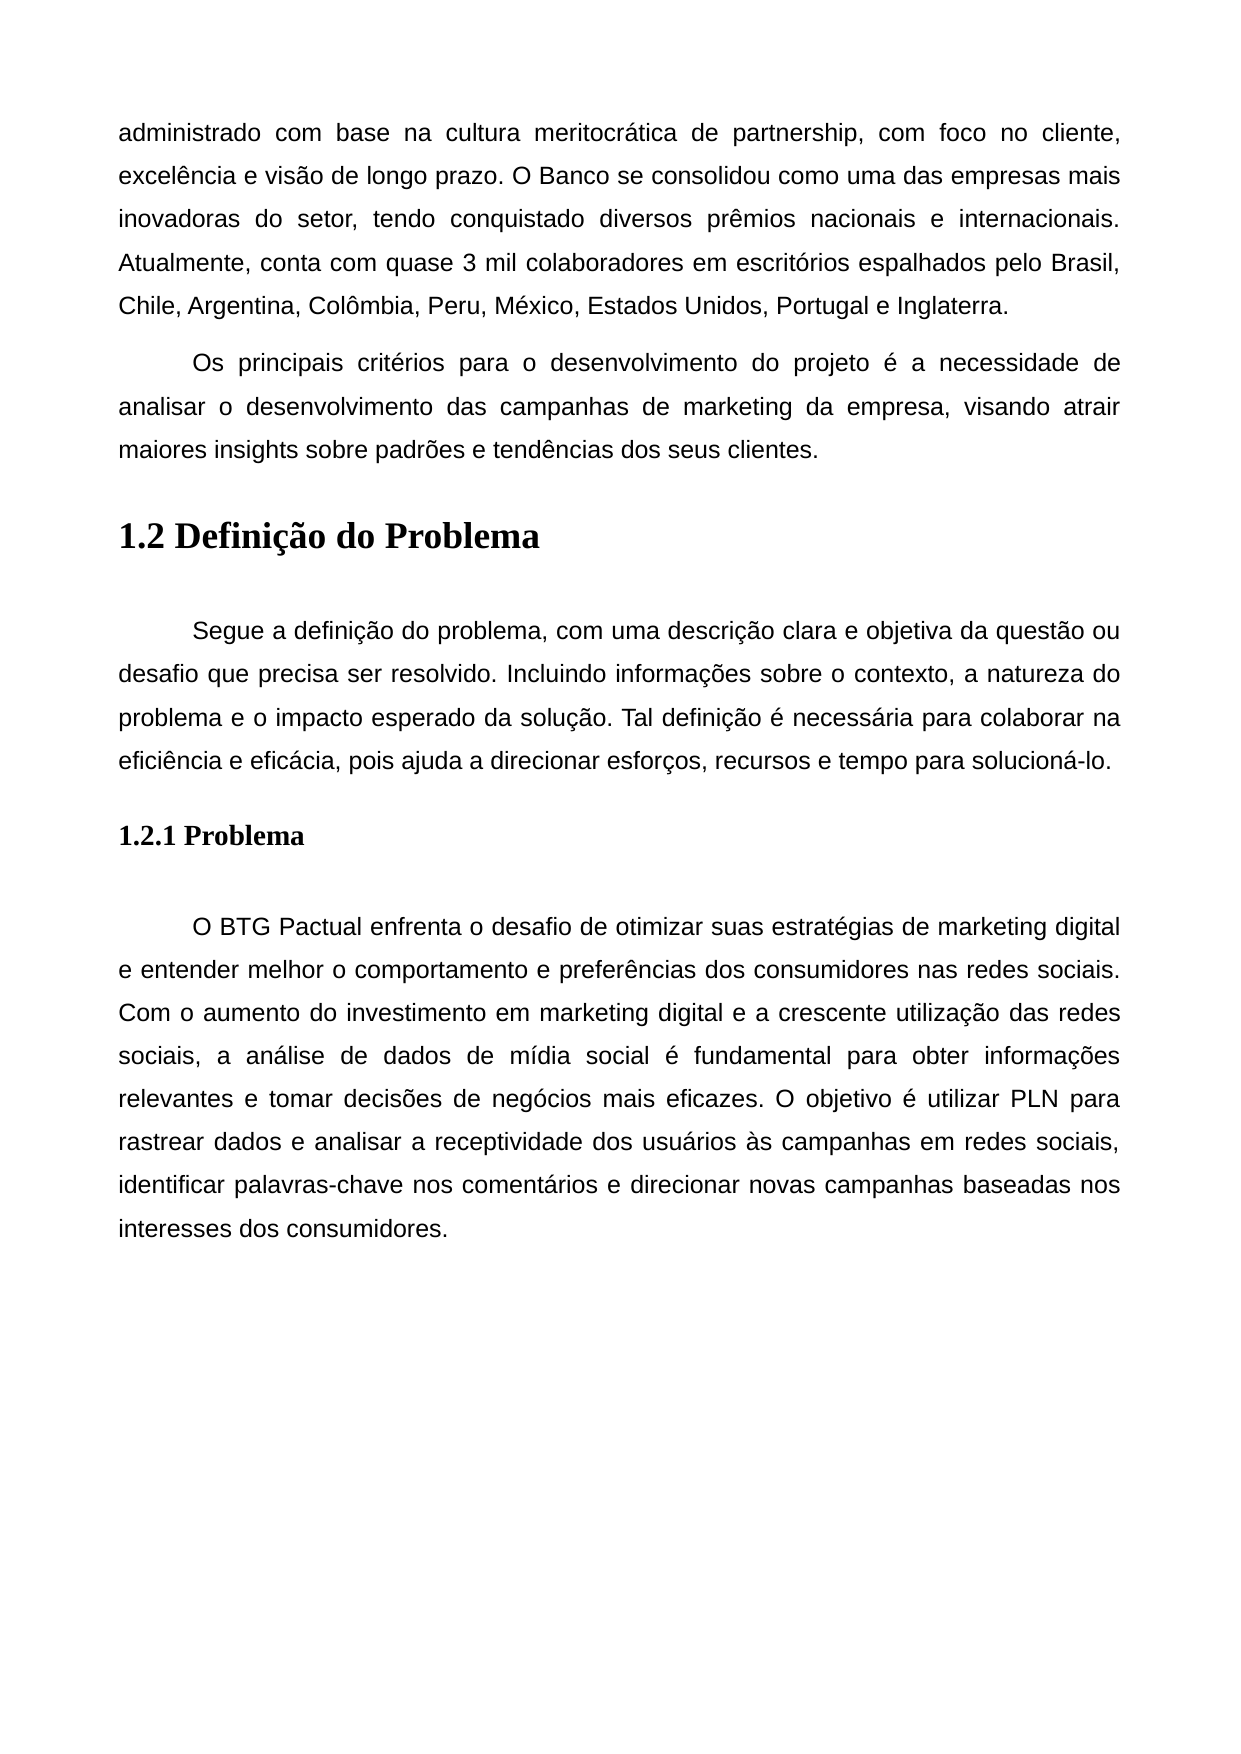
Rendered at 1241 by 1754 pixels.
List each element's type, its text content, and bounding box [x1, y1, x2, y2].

text Os principais critérios para o desenvolvimento do projeto é a necessidade de analisar o desenvolvimento das campanhas de marketing da empresa, visando atrair maiores insights sobre padrões e tendências dos seus clientes. [118, 348, 1122, 463]
subtitle 1.2.1 Problema [118, 818, 1122, 852]
subtitle 1.2 Definição do Problema [118, 513, 1122, 556]
text Segue a definição do problema, com uma descrição clara e objetiva da questão ou desafio que precisa ser resolvido. Incluindo informações sobre o contexto, a natureza do problema e o impacto esperado da solução. Tal definição é necessária para colaborar na eficiência e eficácia, pois ajuda a direcionar esforços, recursos e tempo para solucioná-lo. [118, 616, 1122, 774]
text administrado com base na cultura meritocrática de partnership, com foco no cliente, excelência e visão de longo prazo. O Banco se consolidou como uma das empresas mais inovadoras do setor, tendo conquistado diversos prêmios nacionais e internacionais. Atualmente, conta com quase 3 mil colaboradores em escritórios espalhados pelo Brasil, Chile, Argentina, Colômbia, Peru, México, Estados Unidos, Portugal e Inglaterra. [118, 118, 1122, 319]
text O BTG Pactual enfrenta o desafio de otimizar suas estratégias de marketing digital e entender melhor o comportamento e preferências dos consumidores nas redes sociais. Com o aumento do investimento em marketing digital e a crescente utilização das redes sociais, a análise de dados de mídia social é fundamental para obter informações relevantes e tomar decisões de negócios mais eficazes. O objetivo é utilizar PLN para rastrear dados e analisar a receptividade dos usuários às campanhas em redes sociais, identificar palavras-chave nos comentários e direcionar novas campanhas baseadas nos interesses dos consumidores. [118, 912, 1122, 1242]
